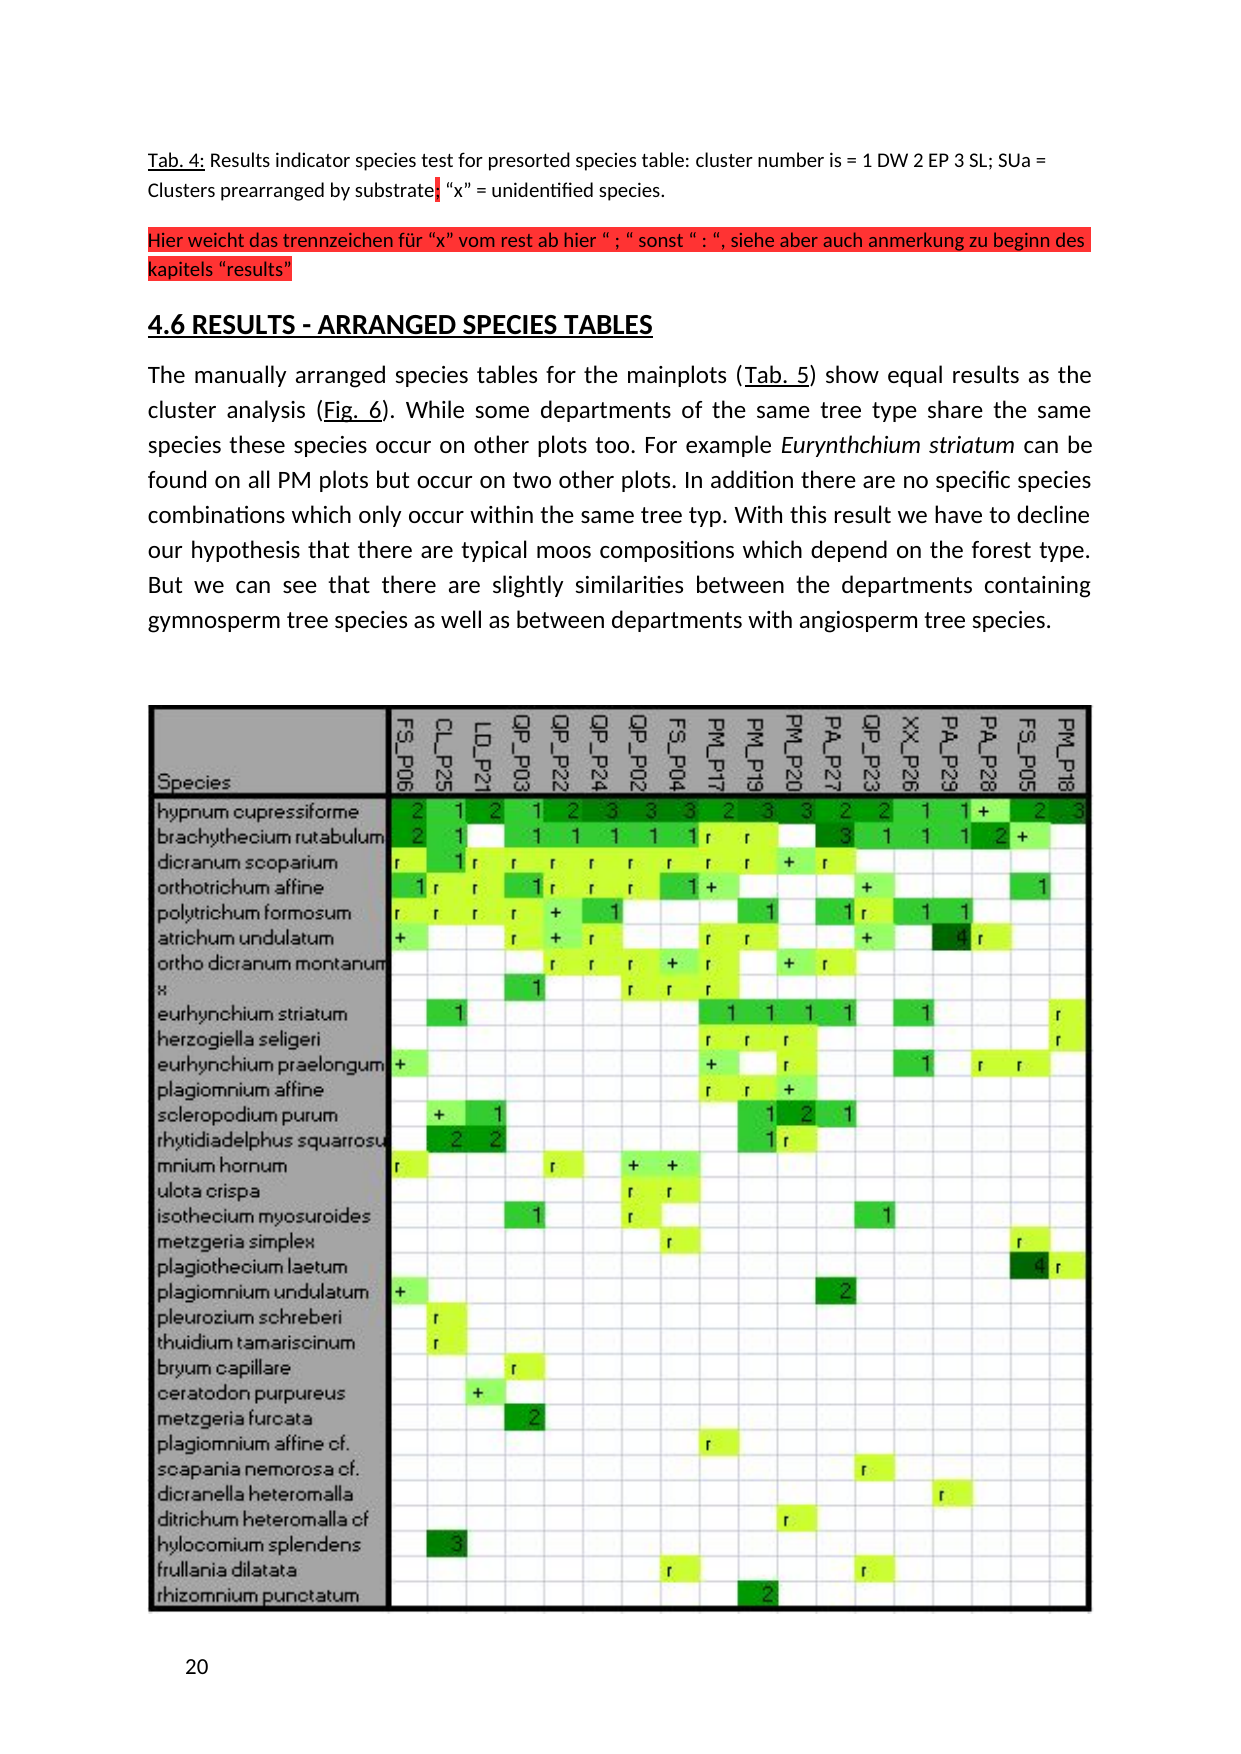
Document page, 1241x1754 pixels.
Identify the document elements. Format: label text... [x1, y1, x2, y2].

text The manually arranged species tables for the mainplots (Tab. 5) show equal results as the cluster analysis (Fig. 6). While some departments of the same tree type share the same species these species occur on other plots too. For example Eurynthchium striatum can be found on all PM plots but occur on two other plots. In addition there are no specific species combinations which only occur within the same tree typ. With this result we have to decline our hypothesis that there are typical moos compositions which depend on the forest type. But we can see that there are slightly similarities between the departments containing gymnosperm tree species as well as between departments with angiosperm tree species. [148, 359, 1092, 635]
text Hier weicht das trennzeichen für “x” vom rest ab hier “ ; “ sonst “ : “, siehe aber auch anmerkung zu beginn des kapitels “results” [148, 227, 1092, 281]
picture [147, 705, 1094, 1614]
text Tab. 4: Results indicator species test for presorted species table: cluster number is = 1 DW 2 EP 3 SL; SUa = Clusters prearranged by substrate; “x” = unidentified species. [148, 148, 1092, 202]
text 4.6 Results - arranged species tables [148, 306, 1092, 342]
